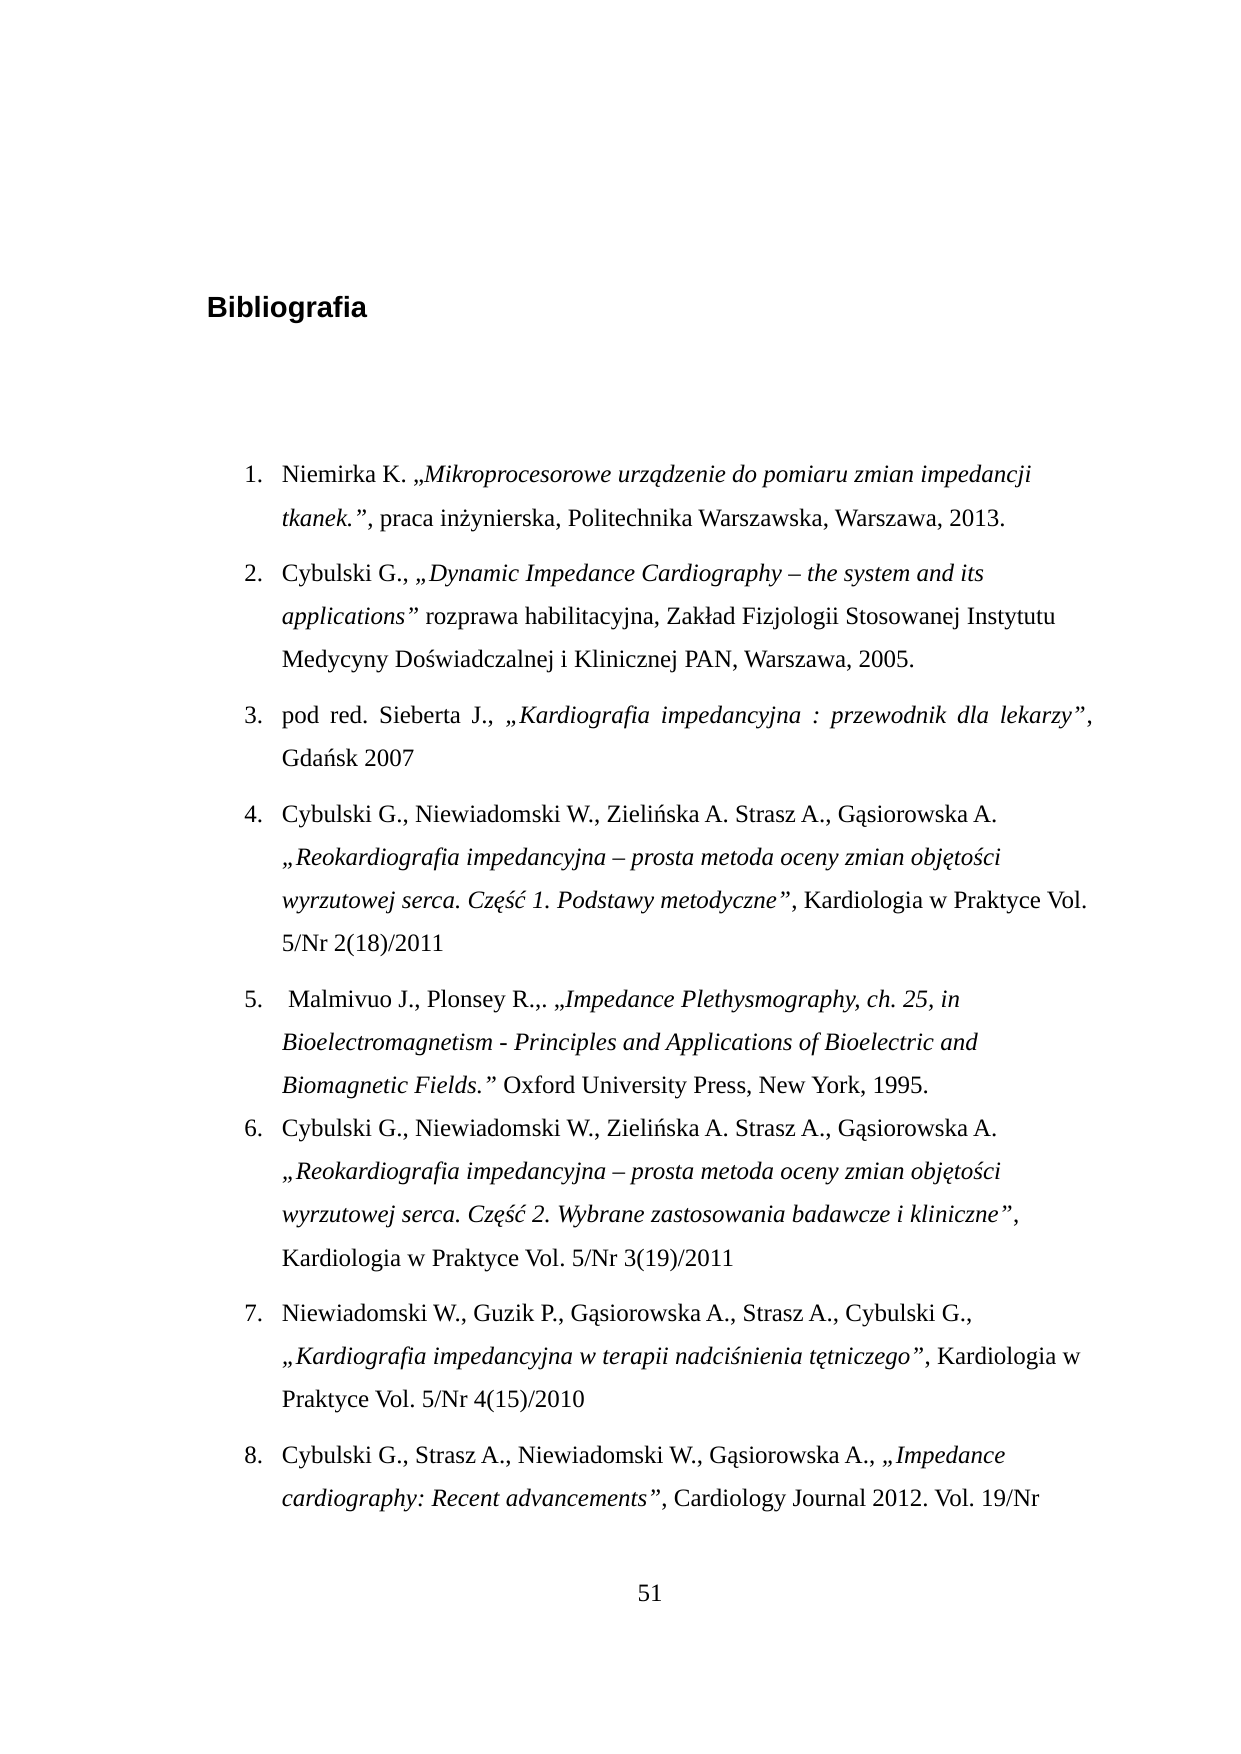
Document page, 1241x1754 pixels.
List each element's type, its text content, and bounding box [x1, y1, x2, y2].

list Cybulski G., Niewiadomski W., Zielińska A. Strasz A., Gąsiorowska A. „Reokardiografia impedancyjna – prosta metoda oceny zmian objętości wyrzutowej serca. Część 1. Podstawy metodyczne”, Kardiologia w Praktyce Vol. 5/Nr 2(18)/2011 [244, 799, 1093, 957]
list Malmivuo J., Plonsey R.,. „Impedance Plethysmography, ch. 25, in Bioelectromagnetism - Principles and Applications of Bioelectric and Biomagnetic Fields.” Oxford University Press, New York, 1995. [244, 984, 1093, 1099]
list Cybulski G., Niewiadomski W., Zielińska A. Strasz A., Gąsiorowska A. „Reokardiografia impedancyjna – prosta metoda oceny zmian objętości wyrzutowej serca. Część 2. Wybrane zastosowania badawcze i kliniczne”, Kardiologia w Praktyce Vol. 5/Nr 3(19)/2011 [244, 1113, 1093, 1271]
list pod red. Sieberta J., „Kardiografia impedancyjna : przewodnik dla lekarzy”, Gdańsk 2007 [244, 700, 1093, 772]
list Niemirka K. „Mikroprocesorowe urządzenie do pomiaru zmian impedancji tkanek.”, praca inżynierska, Politechnika Warszawska, Warszawa, 2013. [244, 459, 1093, 531]
subtitle Bibliografia [207, 290, 1093, 323]
list Niewiadomski W., Guzik P., Gąsiorowska A., Strasz A., Cybulski G., „Kardiografia impedancyjna w terapii nadciśnienia tętniczego”, Kardiologia w Praktyce Vol. 5/Nr 4(15)/2010 [244, 1298, 1093, 1413]
list Cybulski G., „Dynamic Impedance Cardiography – the system and its applications” rozprawa habilitacyjna, Zakład Fizjologii Stosowanej Instytutu Medycyny Doświadczalnej i Klinicznej PAN, Warszawa, 2005. [244, 558, 1093, 673]
list Cybulski G., Strasz A., Niewiadomski W., Gąsiorowska A., „Impedance cardiography: Recent advancements”, Cardiology Journal 2012. Vol. 19/Nr [244, 1440, 1093, 1512]
